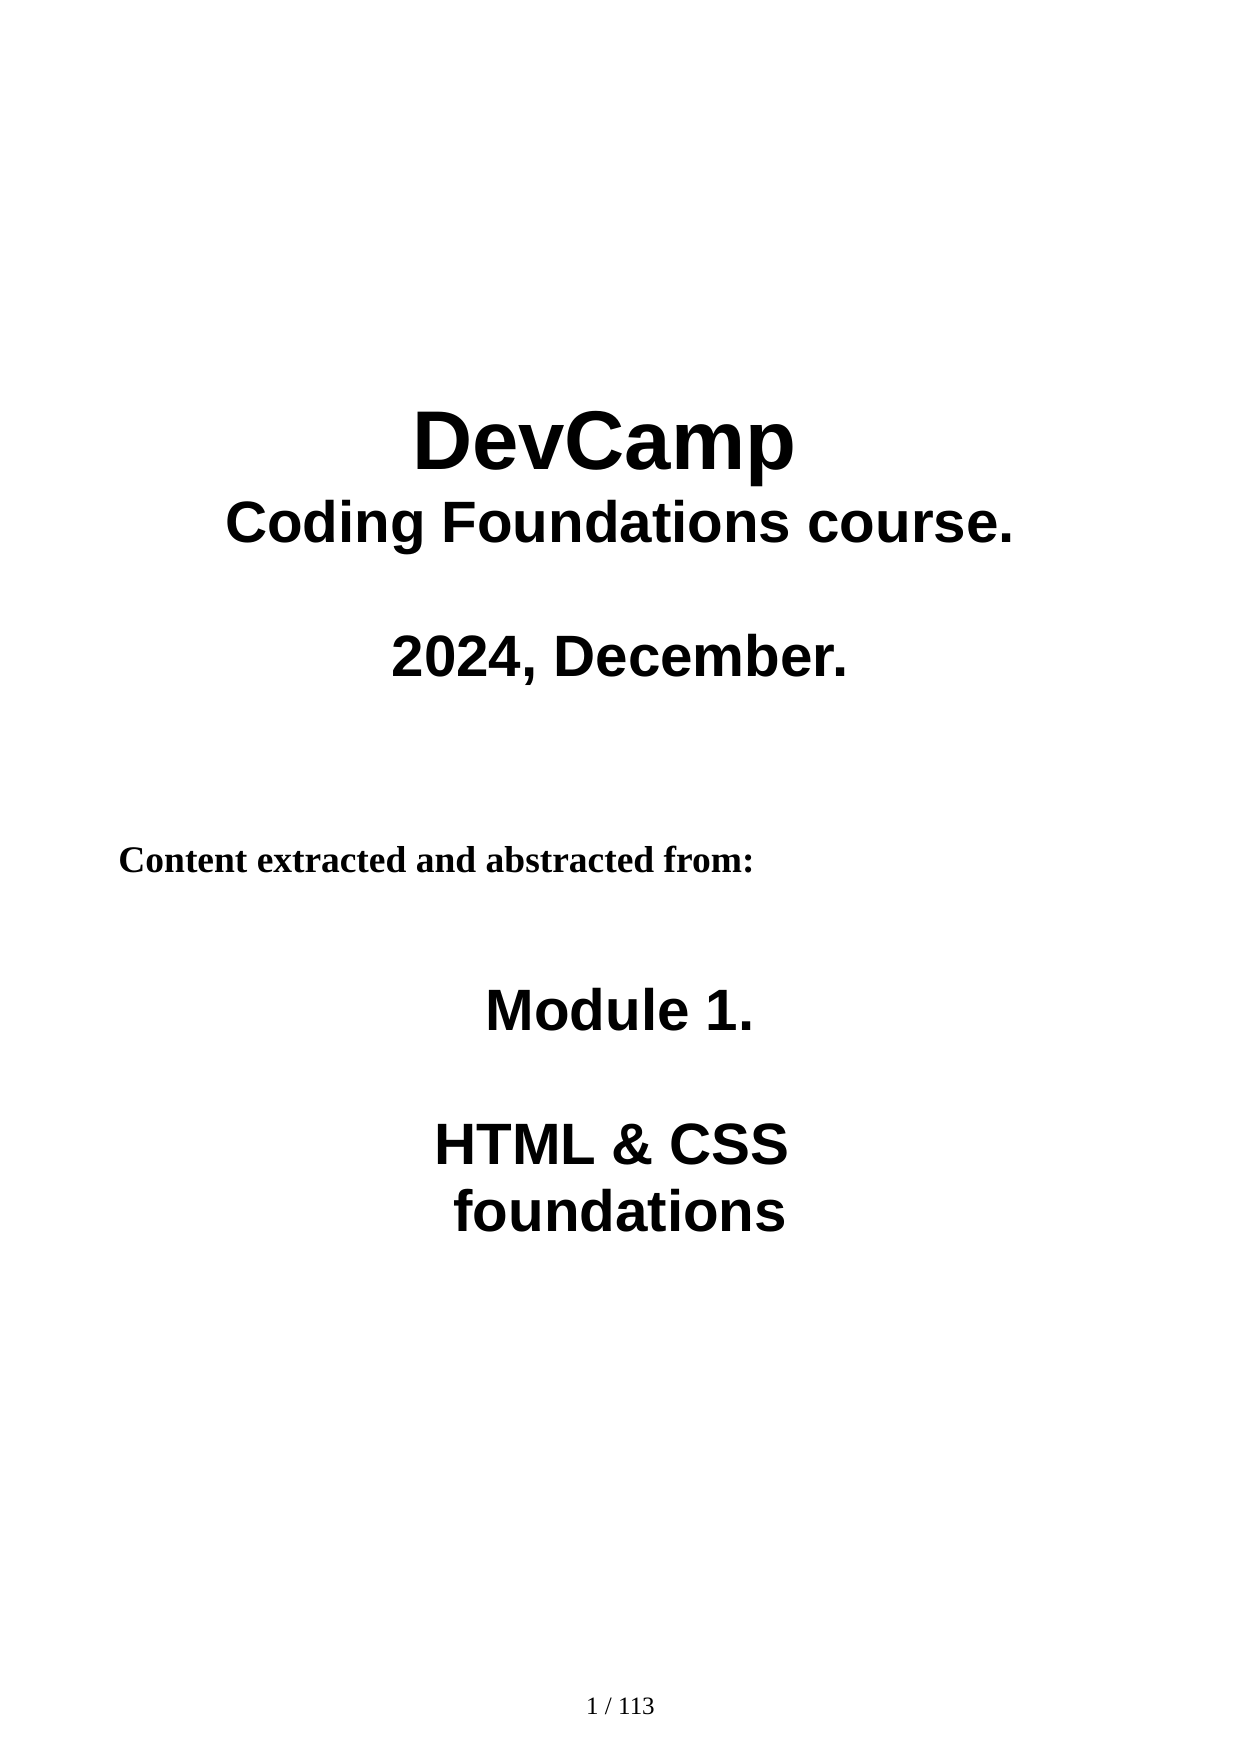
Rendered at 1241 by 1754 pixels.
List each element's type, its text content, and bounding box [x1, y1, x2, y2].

title DevCamp Coding Foundations course. 2024, December. [118, 392, 1122, 689]
subtitle Content extracted and abstracted from: [118, 837, 1122, 881]
title Module 1. HTML & CSS foundations [118, 976, 1122, 1244]
